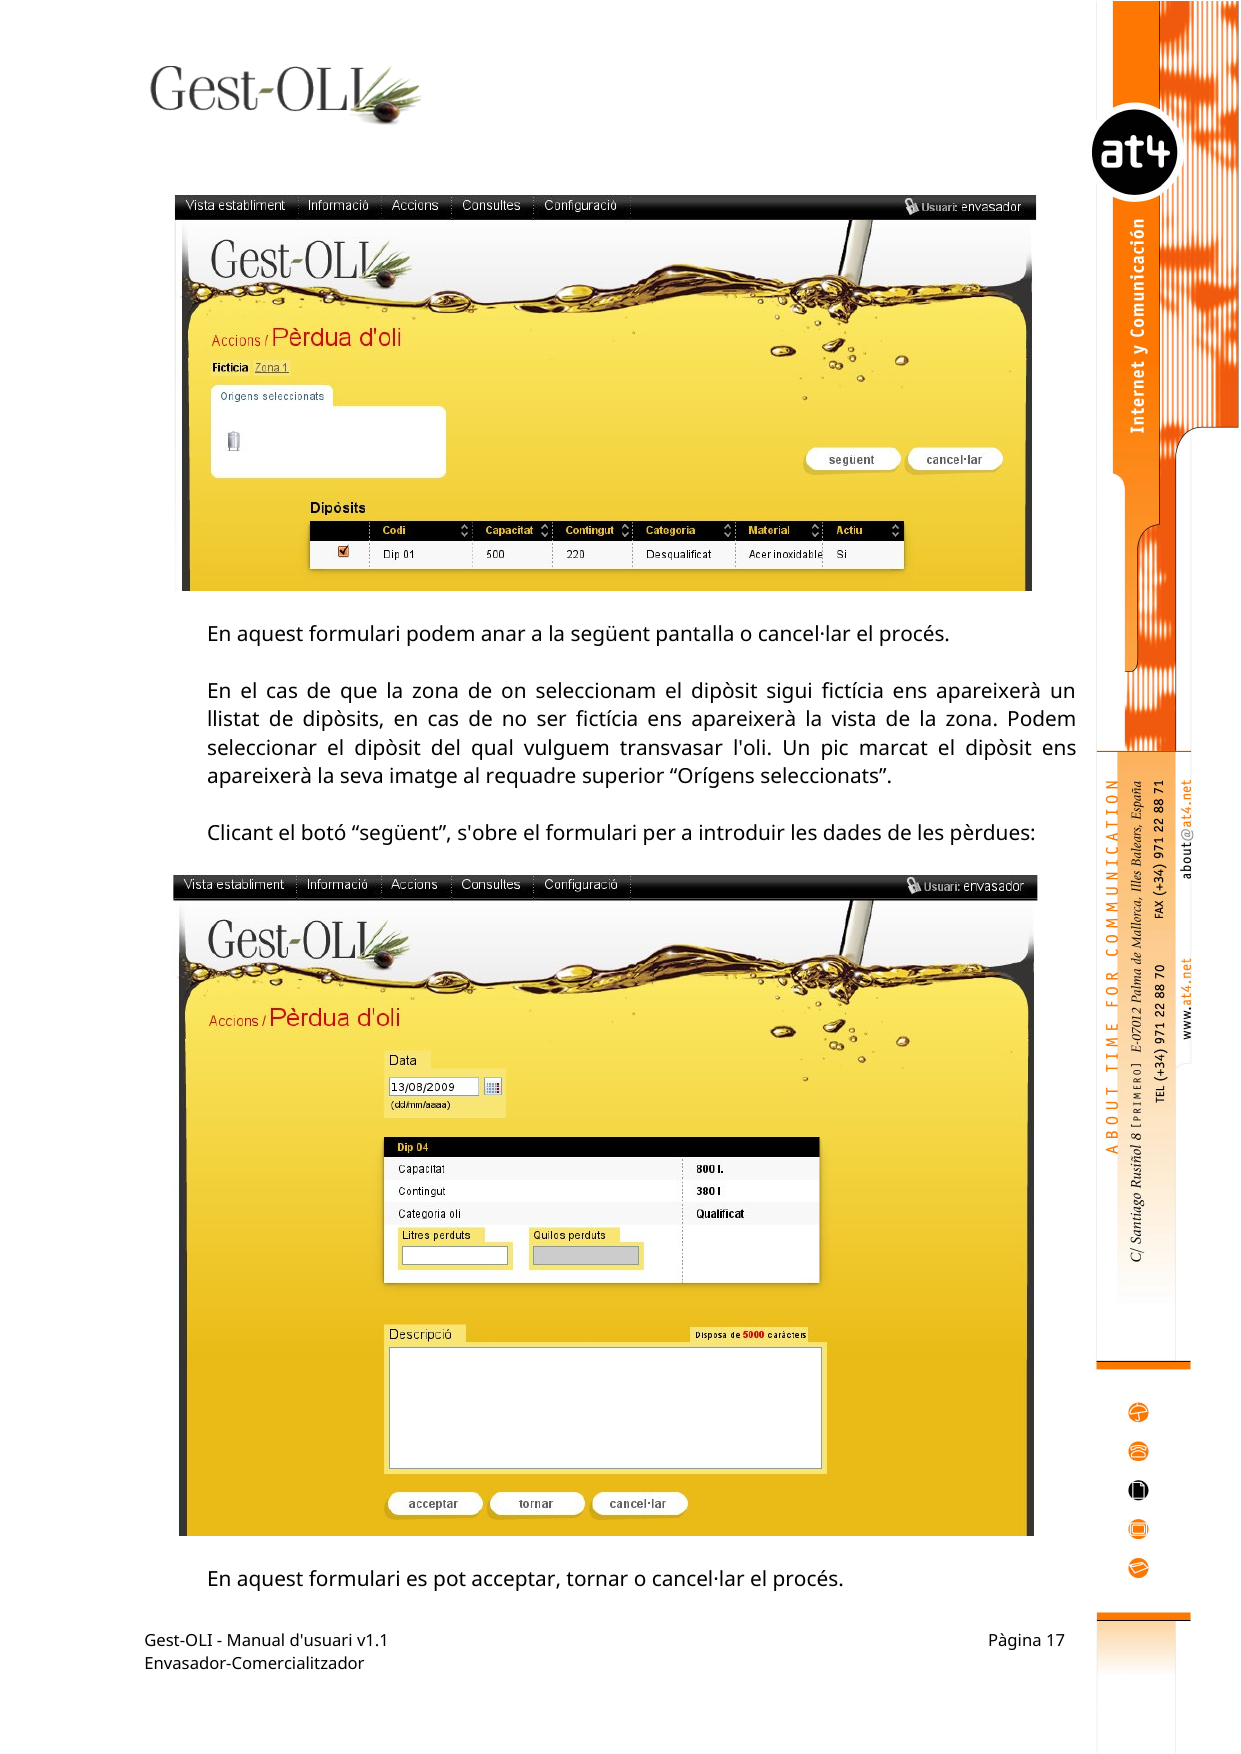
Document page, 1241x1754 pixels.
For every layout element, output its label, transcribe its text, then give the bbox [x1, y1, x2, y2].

picture [174, 195, 1037, 591]
text En aquest formulari podem anar a la següent pantalla o cancel·lar el procés. [207, 619, 1078, 647]
picture [1085, 1, 1239, 1753]
picture [173, 875, 1038, 1536]
text En aquest formulari es pot acceptar, tornar o cancel·lar el procés. [207, 1564, 1078, 1592]
picture [149, 66, 423, 126]
text Clicant el botó “següent”, s'obre el formulari per a introduir les dades de les pèrdues: [207, 818, 1078, 846]
text En el cas de que la zona de on seleccionam el dipòsit sigui fictícia ens apareixerà un llistat de dipòsits, en cas de no ser fictícia ens apareixerà la vista de la zona. Podem seleccionar el dipòsit del qual vulguem transvasar l'oli. Un pic marcat el dipòsit ens apareixerà la seva imatge al requadre superior “Orígens seleccionats”. [207, 676, 1078, 789]
